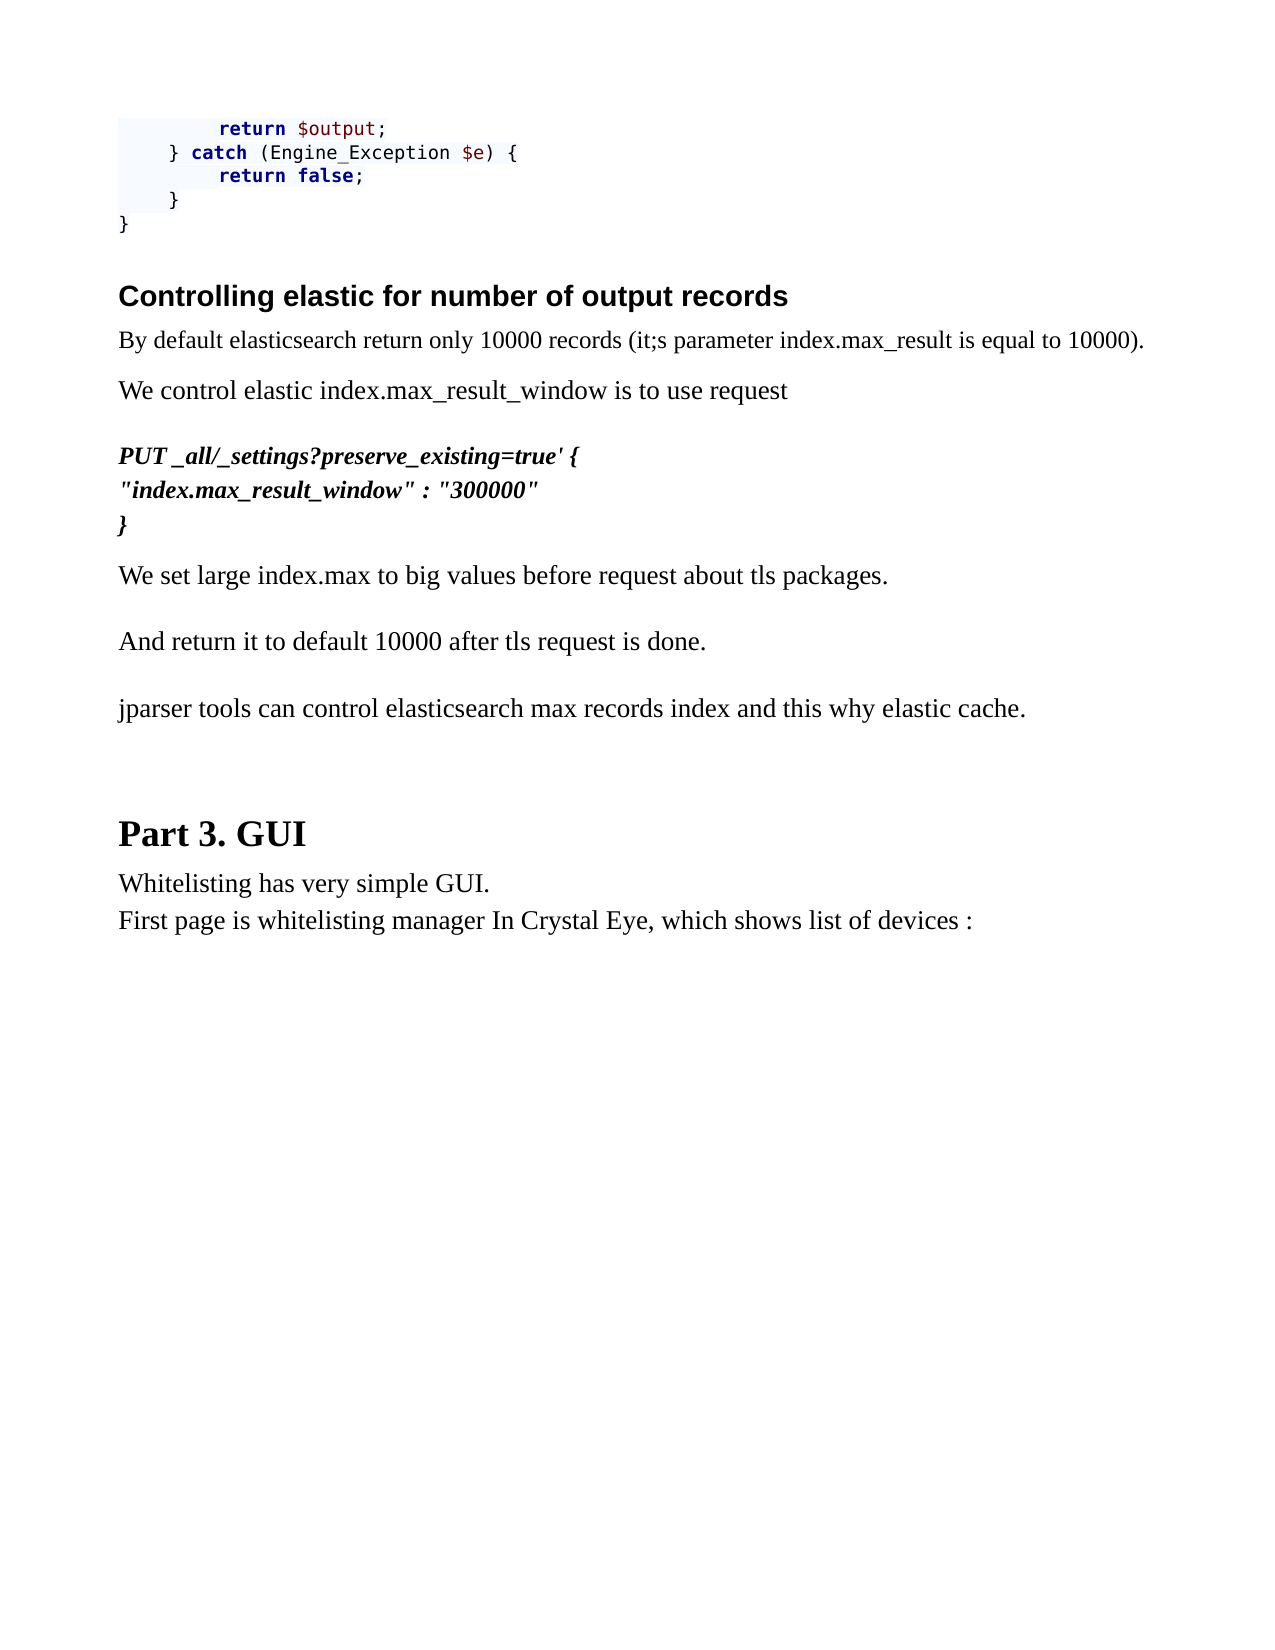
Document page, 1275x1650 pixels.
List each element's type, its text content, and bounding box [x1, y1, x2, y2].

subtitle Part 3. GUI [118, 780, 1157, 854]
text jparser tools can control elasticsearch max records index and this why elastic cache. [118, 692, 1157, 723]
text And return it to default 10000 after tls request is done. [118, 626, 1157, 657]
text By default elasticsearch return only 10000 records (it;s parameter index.max_result is equal to 10000). [118, 325, 1157, 354]
text } catch (Engine_Exception $e) { [118, 142, 1157, 165]
subtitle Controlling elastic for number of output records [118, 279, 1157, 312]
text return $output; [118, 118, 1157, 142]
text } [118, 189, 1157, 213]
text We set large index.max to big values before request about tls packages. [118, 559, 1157, 590]
text return false; [118, 165, 1157, 189]
text We control elastic index.max_result_window is to use request [118, 374, 1157, 405]
text PUT _all/_settings?preserve_existing=true' { "index.max_result_window" : "300000" } [118, 441, 1157, 538]
text Whitelisting has very simple GUI. First page is whitelisting manager In Crystal Eye, which shows list of devices : [118, 867, 1157, 935]
text } [118, 213, 1157, 234]
